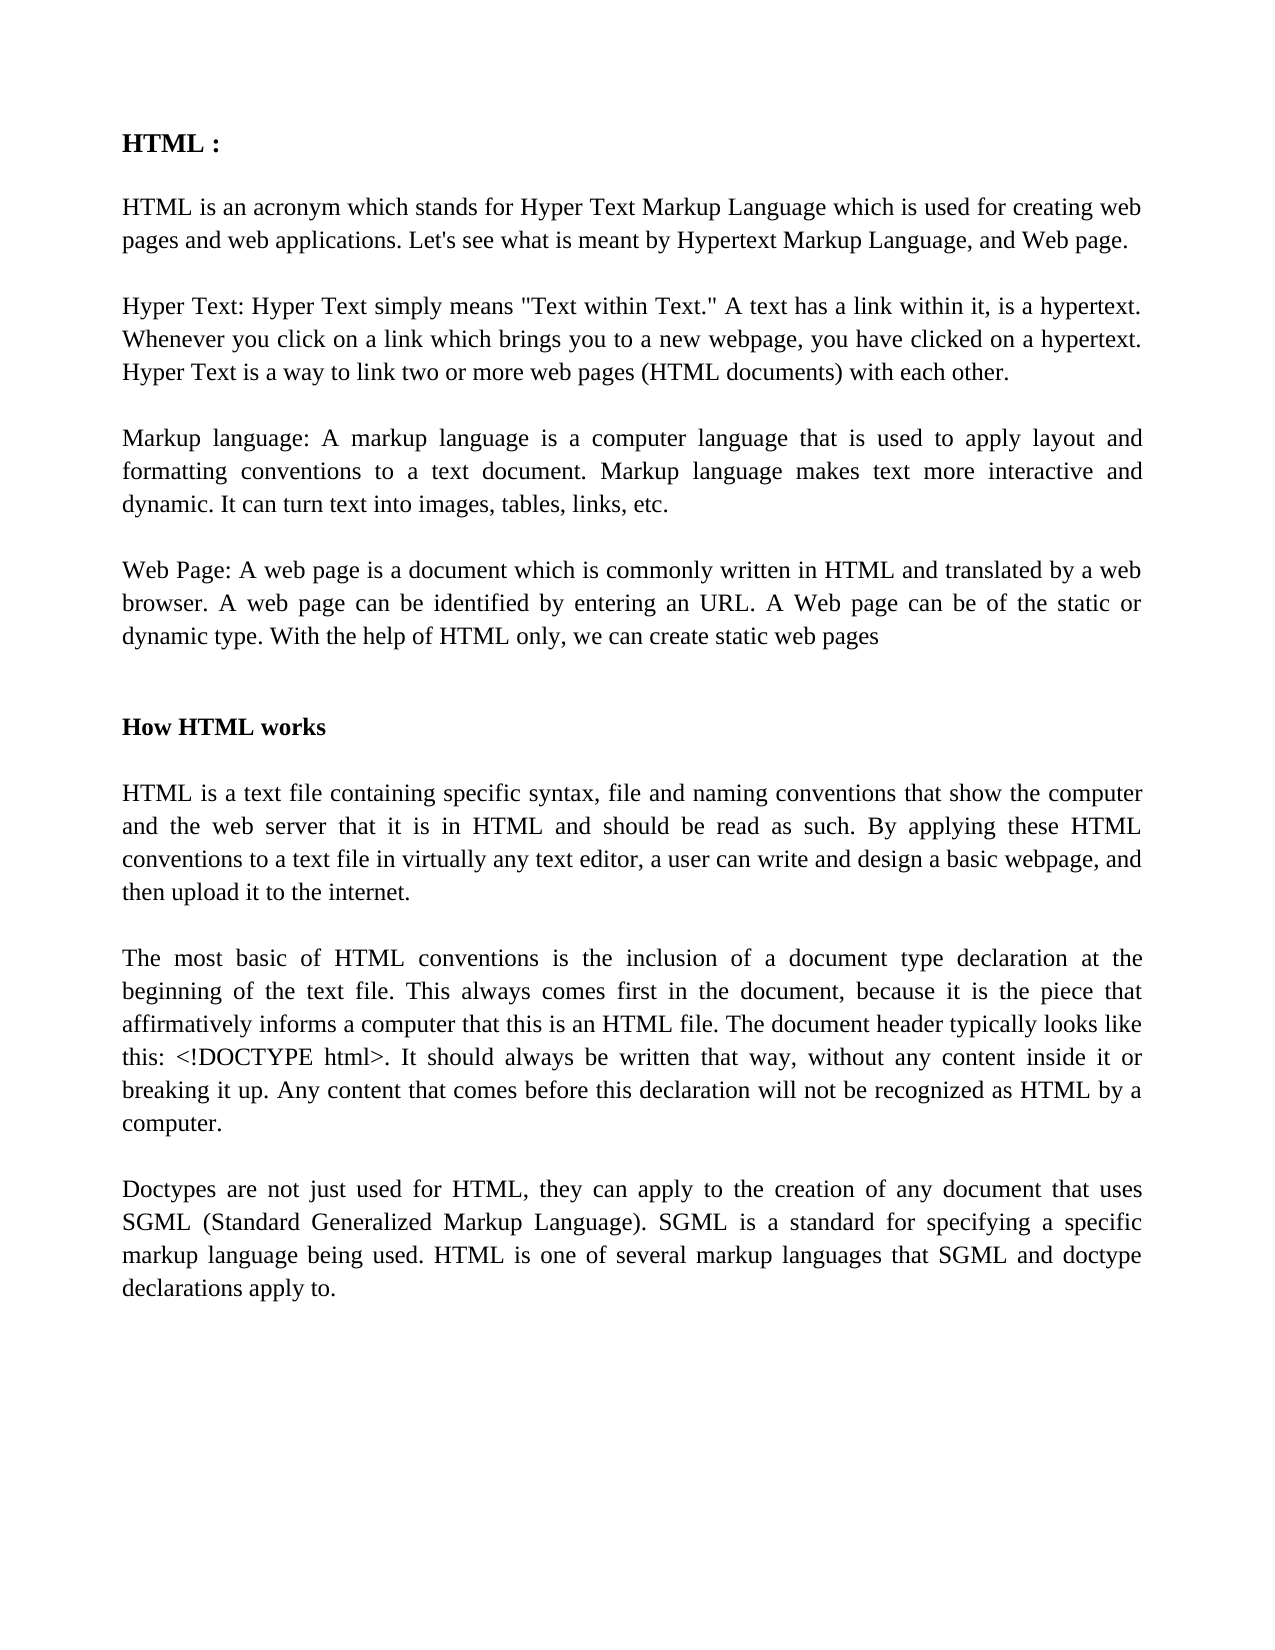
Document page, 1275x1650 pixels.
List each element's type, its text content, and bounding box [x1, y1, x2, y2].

text The most basic of HTML conventions is the inclusion of a document type declaration at the beginning of the text file. This always comes first in the document, because it is the piece that affirmatively informs a computer that this is an HTML file. The document header typically looks like this: <!DOCTYPE html>. It should always be written that way, without any content inside it or breaking it up. Any content that comes before this declaration will not be recognized as HTML by a computer. [122, 943, 1144, 1137]
text HTML is an acronym which stands for Hyper Text Markup Language which is used for creating web pages and web applications. Let's see what is meant by Hypertext Markup Language, and Web page. [122, 192, 1144, 254]
text How HTML works [122, 712, 1144, 741]
text Hyper Text: Hyper Text simply means "Text within Text." A text has a link within it, is a hypertext. Whenever you click on a link which brings you to a new webpage, you have clicked on a hypertext. Hyper Text is a way to link two or more web pages (HTML documents) with each other. [122, 291, 1144, 386]
text HTML is a text file containing specific syntax, file and naming conventions that show the computer and the web server that it is in HTML and should be read as such. By applying these HTML conventions to a text file in virtually any text editor, a user can write and design a basic webpage, and then upload it to the internet. [122, 778, 1144, 906]
text HTML : [122, 127, 1144, 158]
text Markup language: A markup language is a computer language that is used to apply layout and formatting conventions to a text document. Markup language makes text more interactive and dynamic. It can turn text into images, tables, links, etc. [122, 423, 1144, 518]
text Doctypes are not just used for HTML, they can apply to the creation of any document that uses SGML (Standard Generalized Markup Language). SGML is a standard for specifying a specific markup language being used. HTML is one of several markup languages that SGML and doctype declarations apply to. [122, 1174, 1144, 1302]
text Web Page: A web page is a document which is commonly written in HTML and translated by a web browser. A web page can be identified by entering an URL. A Web page can be of the static or dynamic type. With the help of HTML only, we can create static web pages [122, 555, 1144, 650]
